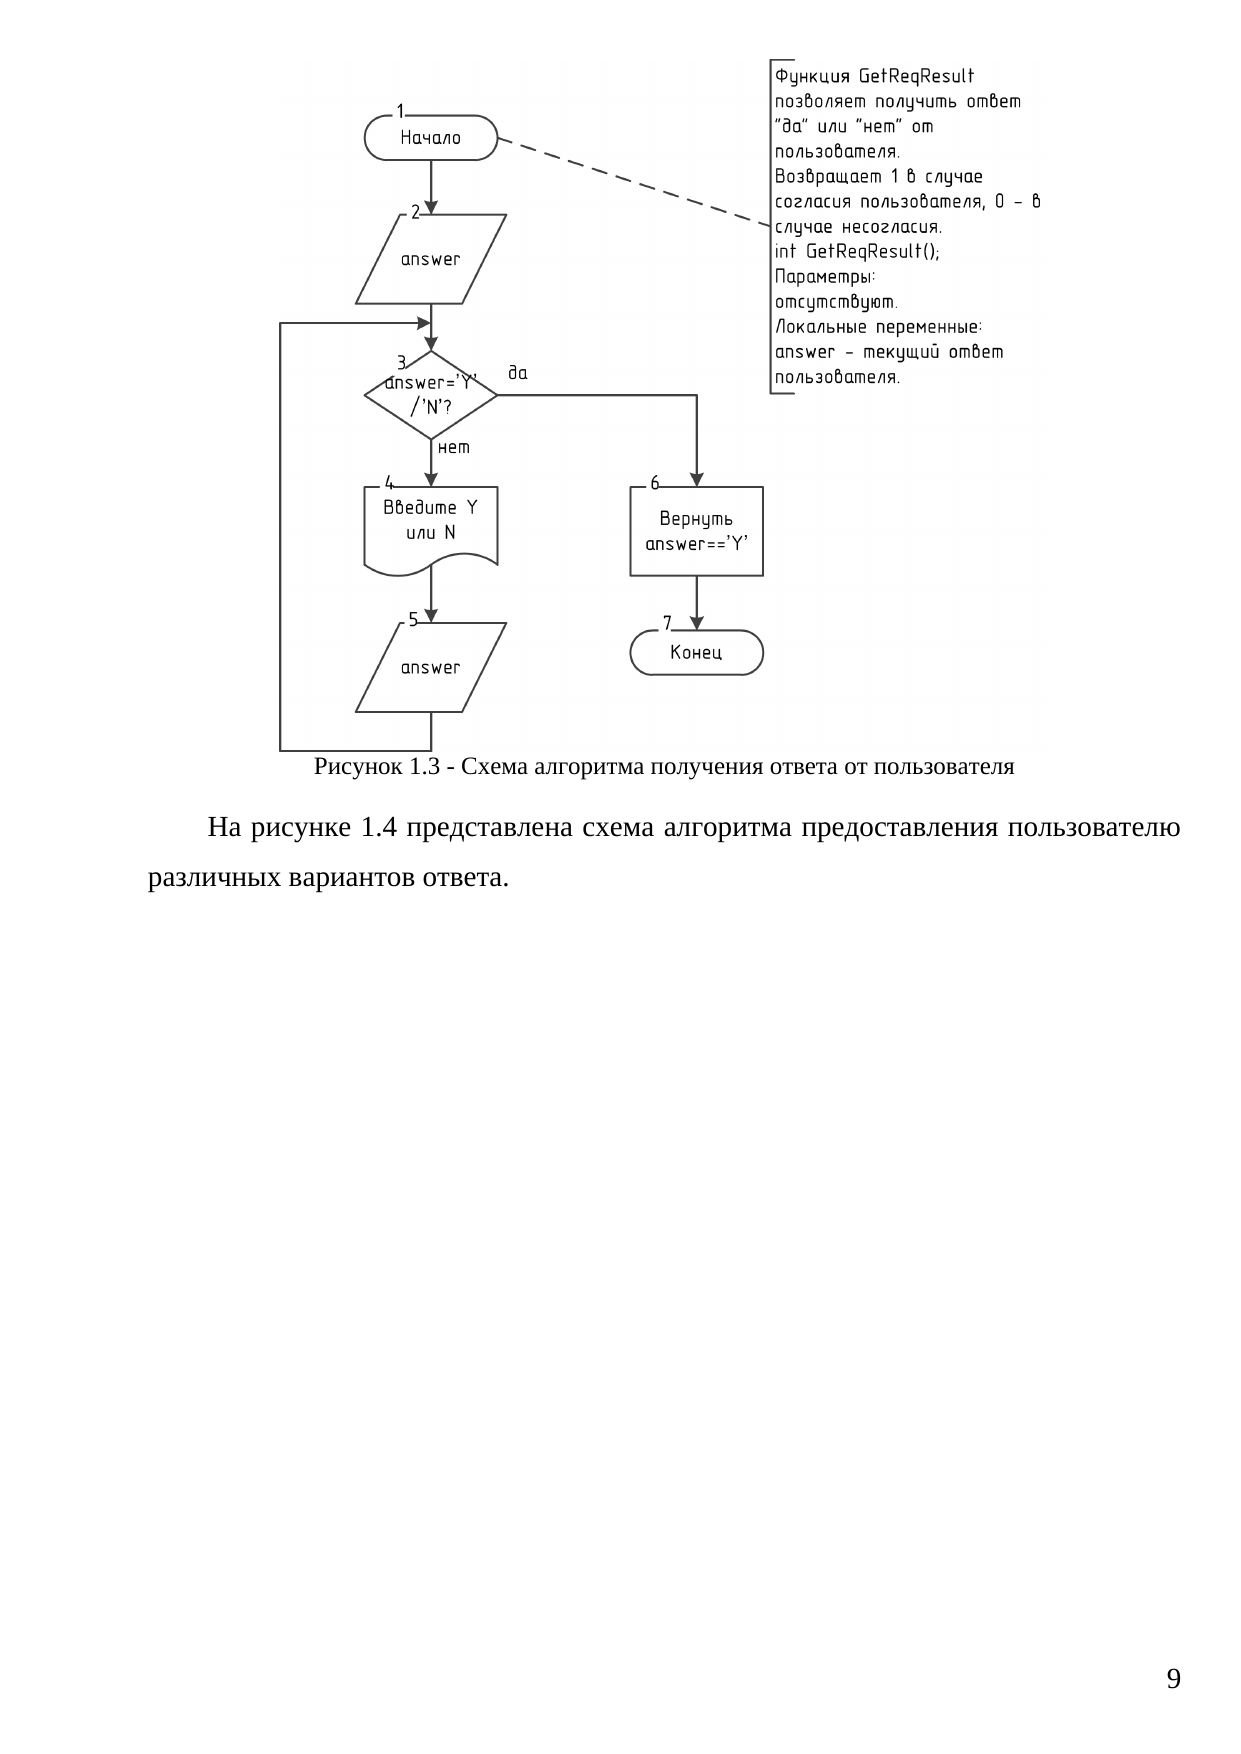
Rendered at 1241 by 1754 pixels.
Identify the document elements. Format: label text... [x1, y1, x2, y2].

text Рисунок 1.3 - Схема алгоритма получения ответа от пользователя [148, 751, 1181, 780]
text На рисунке 1.4 представлена схема алгоритма предоставления пользователю различных вариантов ответа. [148, 809, 1181, 892]
picture [279, 59, 1050, 752]
